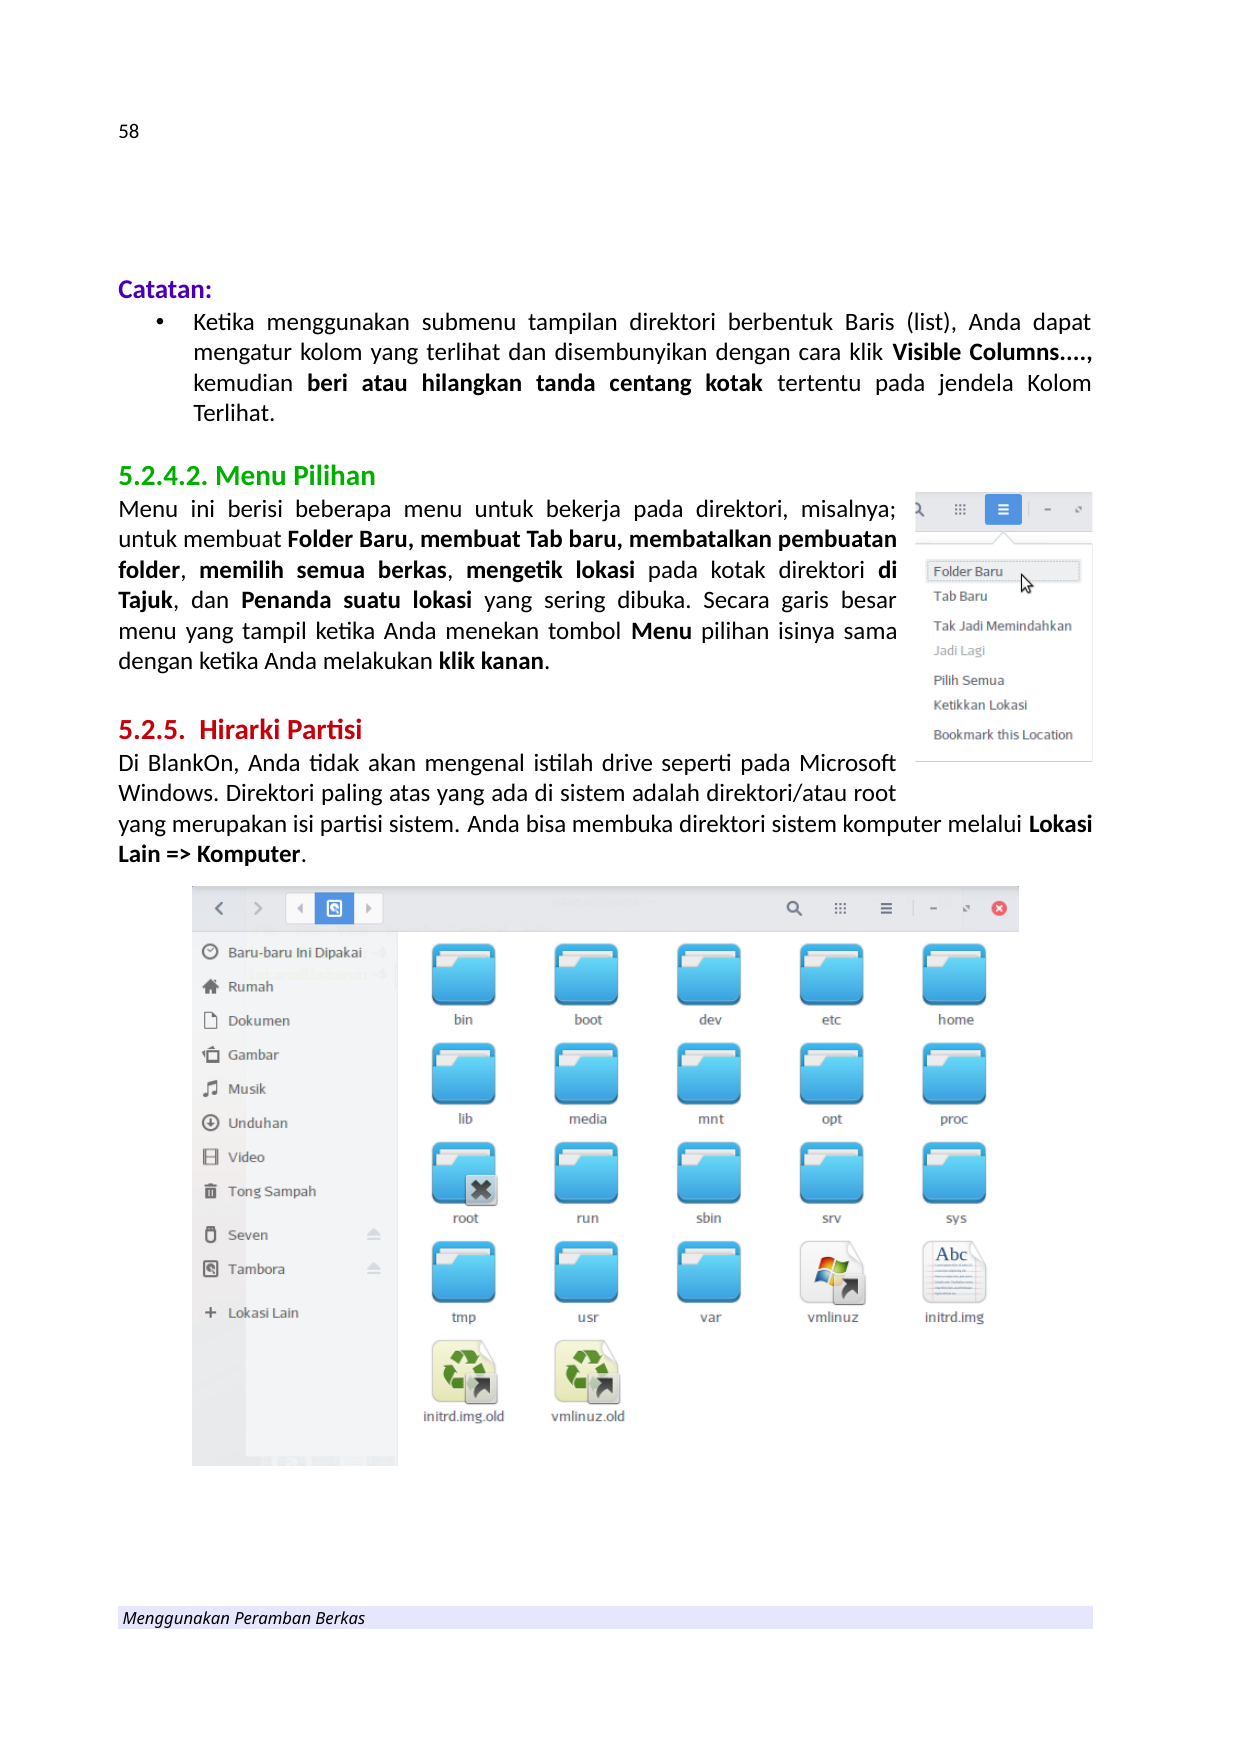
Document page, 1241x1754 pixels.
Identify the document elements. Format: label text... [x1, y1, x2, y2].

subtitle Menu Pilihan [118, 457, 1093, 493]
subtitle Hirarki Partisi [118, 711, 915, 747]
text Menu ini berisi beberapa menu untuk bekerja pada direktori, misalnya; untuk membuat Folder Baru, membuat Tab baru, membatalkan pembuatan folder, memilih semua berkas, mengetik lokasi pada kotak direktori di Tajuk, dan Penanda suatu lokasi yang sering dibuka. Secara garis besar menu yang tampil ketika Anda menekan tombol Menu pilihan isinya sama dengan ketika Anda melakukan klik kanan. [118, 493, 915, 676]
picture [915, 492, 1093, 762]
subtitle Catatan: [118, 273, 1093, 306]
list Ketika menggunakan submenu tampilan direktori berbentuk Baris (list), Anda dapat mengatur kolom yang terlihat dan disembunyikan dengan cara klik Visible Columns...., kemudian beri atau hilangkan tanda centang kotak tertentu pada jendela Kolom Terlihat. [156, 306, 1093, 428]
text Di BlankOn, Anda tidak akan mengenal istilah drive seperti pada Microsoft Windows. Direktori paling atas yang ada di sistem adalah direktori/atau root yang merupakan isi partisi sistem. Anda bisa membuka direktori sistem komputer melalui Lokasi Lain => Komputer. [118, 747, 1093, 869]
picture [192, 886, 1019, 1466]
